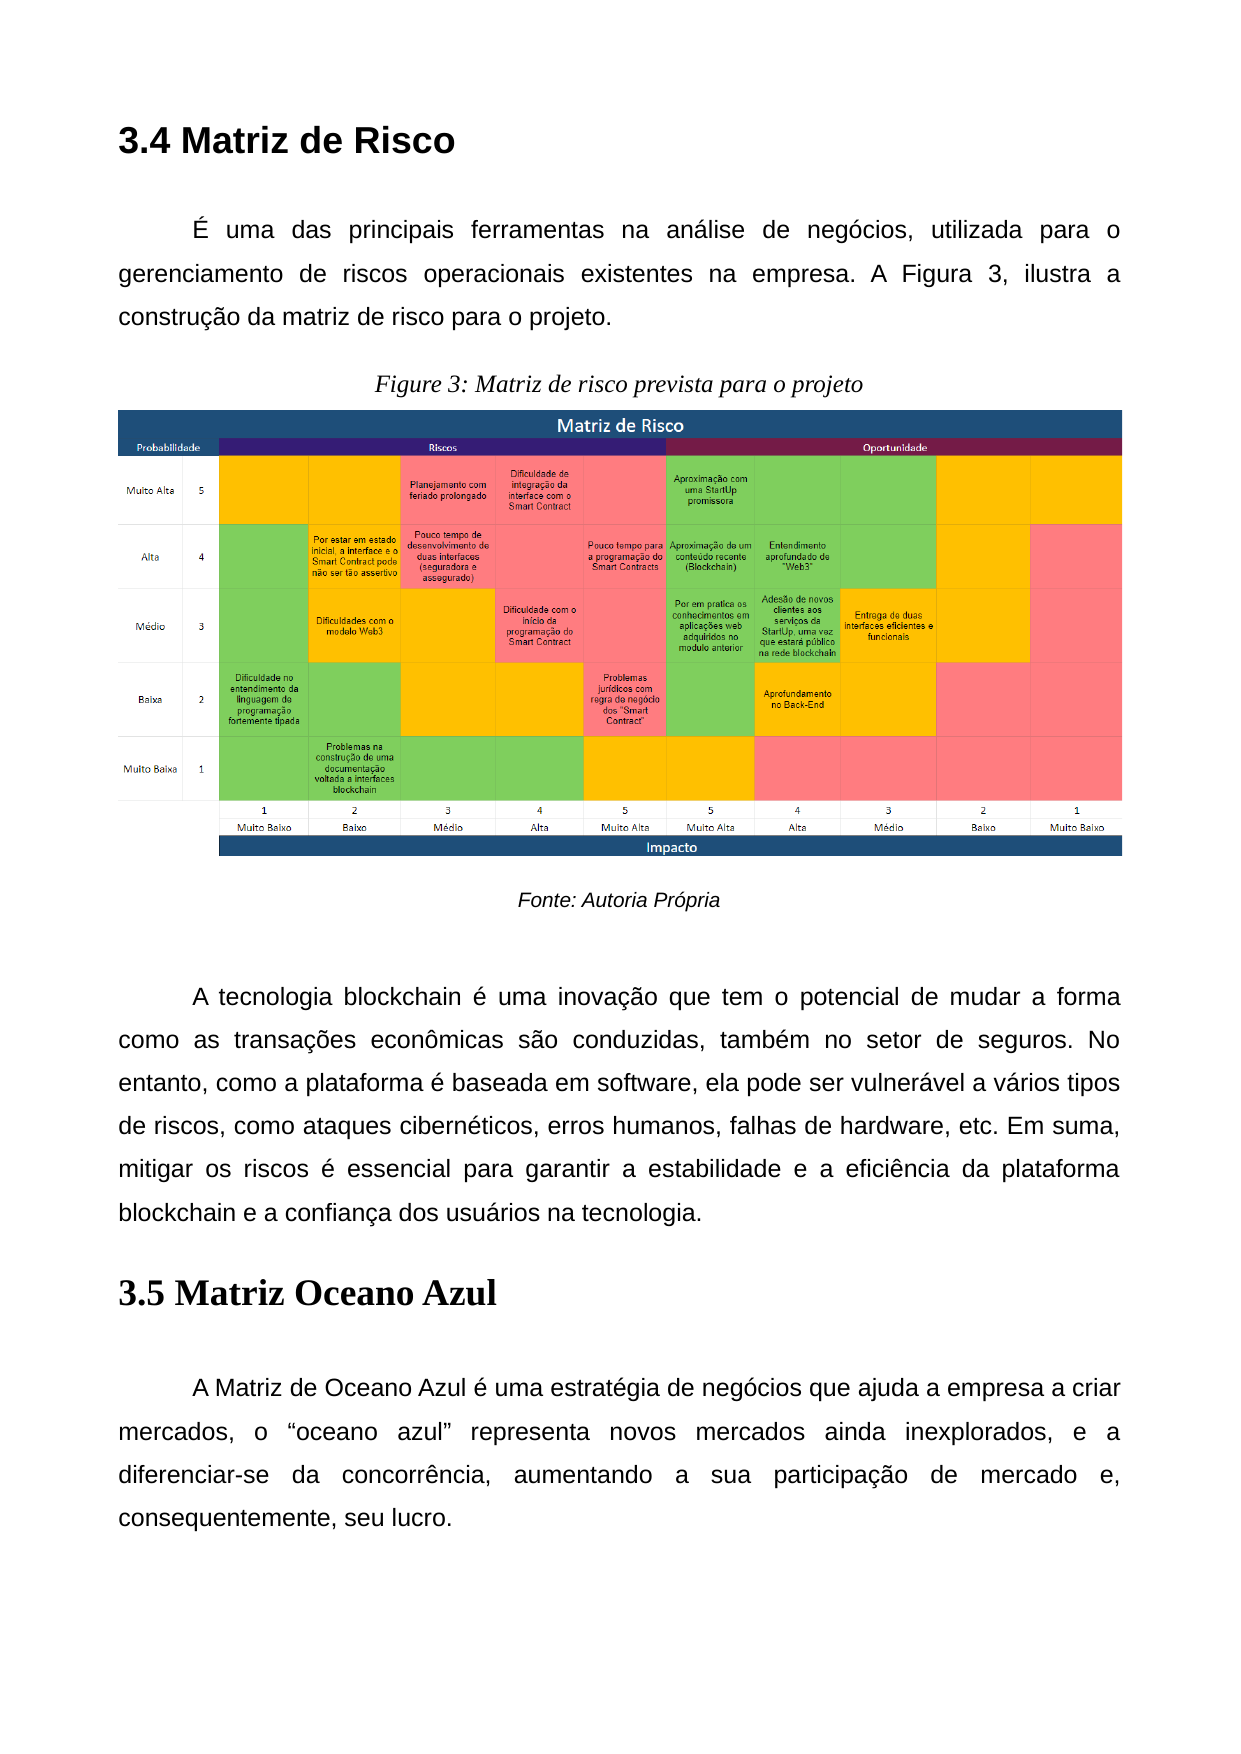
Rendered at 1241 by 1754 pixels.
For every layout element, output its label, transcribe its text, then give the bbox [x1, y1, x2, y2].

picture [118, 410, 1123, 856]
text [118, 397, 1122, 410]
text [118, 353, 1122, 369]
text A Matriz de Oceano Azul é uma estratégia de negócios que ajuda a empresa a criar mercados, o “oceano azul” representa novos mercados ainda inexplorados, e a diferenciar-se da concorrência, aumentando a sua participação de mercado e, consequentemente, seu lucro. [118, 1373, 1122, 1531]
text É uma das principais ferramentas na análise de negócios, utilizada para o gerenciamento de riscos operacionais existentes na empresa. A Figura 3, ilustra a construção da matriz de risco para o projeto. [118, 215, 1122, 330]
subtitle 3.5 Matriz Oceano Azul [118, 1270, 1122, 1313]
text A tecnologia blockchain é uma inovação que tem o potencial de mudar a forma como as transações econômicas são conduzidas, também no setor de seguros. No entanto, como a plataforma é baseada em software, ela pode ser vulnerável a vários tipos de riscos, como ataques cibernéticos, erros humanos, falhas de hardware, etc. Em suma, mitigar os riscos é essencial para garantir a estabilidade e a eficiência da plataforma blockchain e a confiança dos usuários na tecnologia. [118, 982, 1122, 1226]
subtitle 3.4 Matriz de Risco [118, 118, 1122, 161]
text Fonte: Autoria Própria [118, 856, 1122, 912]
text Figure 3: Matriz de risco prevista para o projeto [118, 369, 1122, 397]
